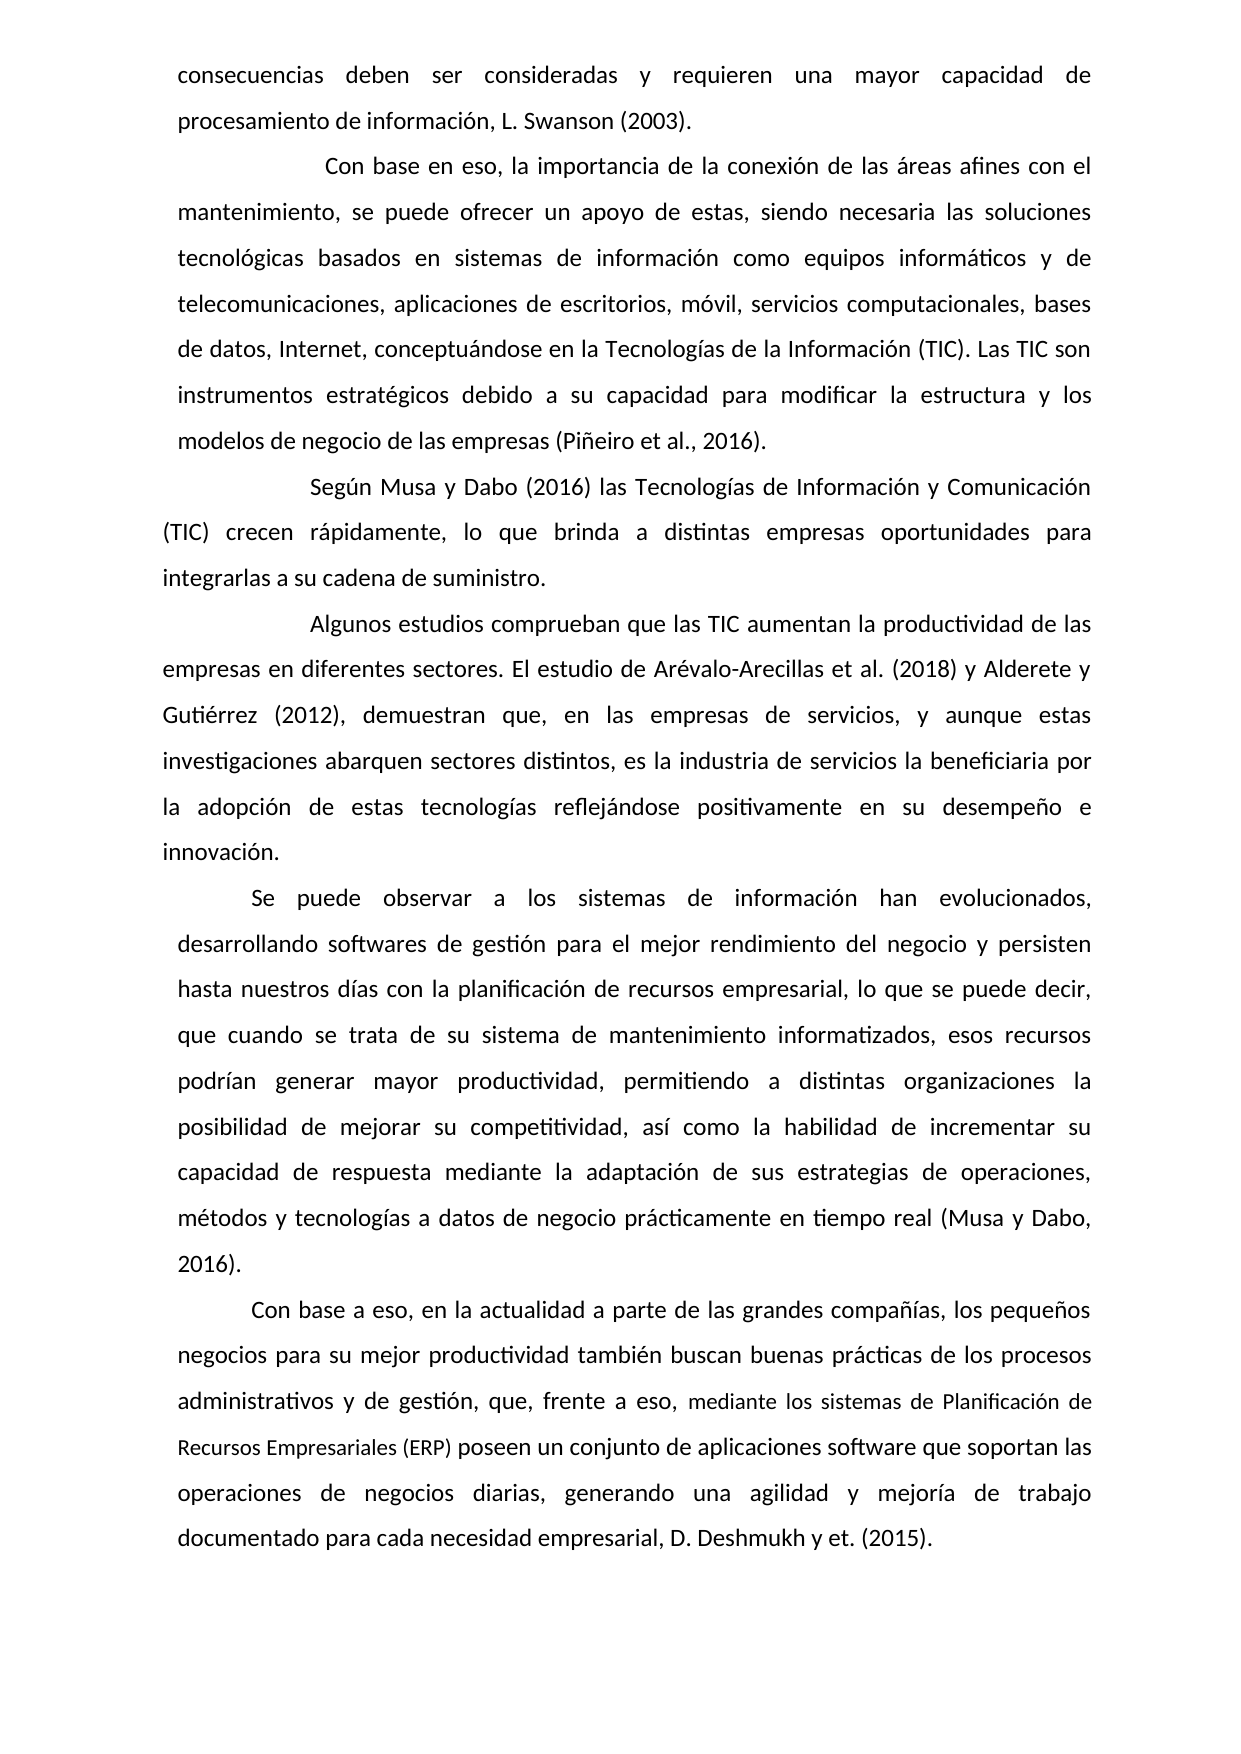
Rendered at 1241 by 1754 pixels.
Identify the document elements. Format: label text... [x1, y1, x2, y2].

list Según Musa y Dabo (2016) las Tecnologías de Información y Comunicación (TIC) crecen rápidamente, lo que brinda a distintas empresas oportunidades para integrarlas a su cadena de suministro. [162, 471, 1093, 593]
text Con base en eso, la importancia de la conexión de las áreas afines con el mantenimiento, se puede ofrecer un apoyo de estas, siendo necesaria las soluciones tecnológicas basados en sistemas de información como equipos informáticos y de telecomunicaciones, aplicaciones de escritorios, móvil, servicios computacionales, bases de datos, Internet, conceptuándose en la Tecnologías de la Información (TIC). Las TIC son instrumentos estratégicos debido a su capacidad para modificar la estructura y los modelos de negocio de las empresas (Piñeiro et al., 2016). [177, 151, 1093, 455]
text Con base a eso, en la actualidad a parte de las grandes compañías, los pequeños negocios para su mejor productividad también buscan buenas prácticas de los procesos administrativos y de gestión, que, frente a eso, mediante los sistemas de Planificación de Recursos Empresariales (ERP) poseen un conjunto de aplicaciones software que soportan las operaciones de negocios diarias, generando una agilidad y mejoría de trabajo documentado para cada necesidad empresarial, D. Deshmukh y et. (2015). [177, 1294, 1093, 1553]
list Algunos estudios comprueban que las TIC aumentan la productividad de las empresas en diferentes sectores. El estudio de Arévalo-Arecillas et al. (2018) y Alderete y Gutiérrez (2012), demuestran que, en las empresas de servicios, y aunque estas investigaciones abarquen sectores distintos, es la industria de servicios la beneficiaria por la adopción de estas tecnologías reflejándose positivamente en su desempeño e innovación. [162, 608, 1093, 867]
text Se puede observar a los sistemas de información han evolucionados, desarrollando softwares de gestión para el mejor rendimiento del negocio y persisten hasta nuestros días con la planificación de recursos empresarial, lo que se puede decir, que cuando se trata de su sistema de mantenimiento informatizados, esos recursos podrían generar mayor productividad, permitiendo a distintas organizaciones la posibilidad de mejorar su competitividad, así como la habilidad de incrementar su capacidad de respuesta mediante la adaptación de sus estrategias de operaciones, métodos y tecnologías a datos de negocio prácticamente en tiempo real (Musa y Dabo, 2016). [177, 882, 1093, 1278]
text consecuencias deben ser consideradas y requieren una mayor capacidad de procesamiento de información, L. Swanson (2003). [177, 59, 1093, 135]
